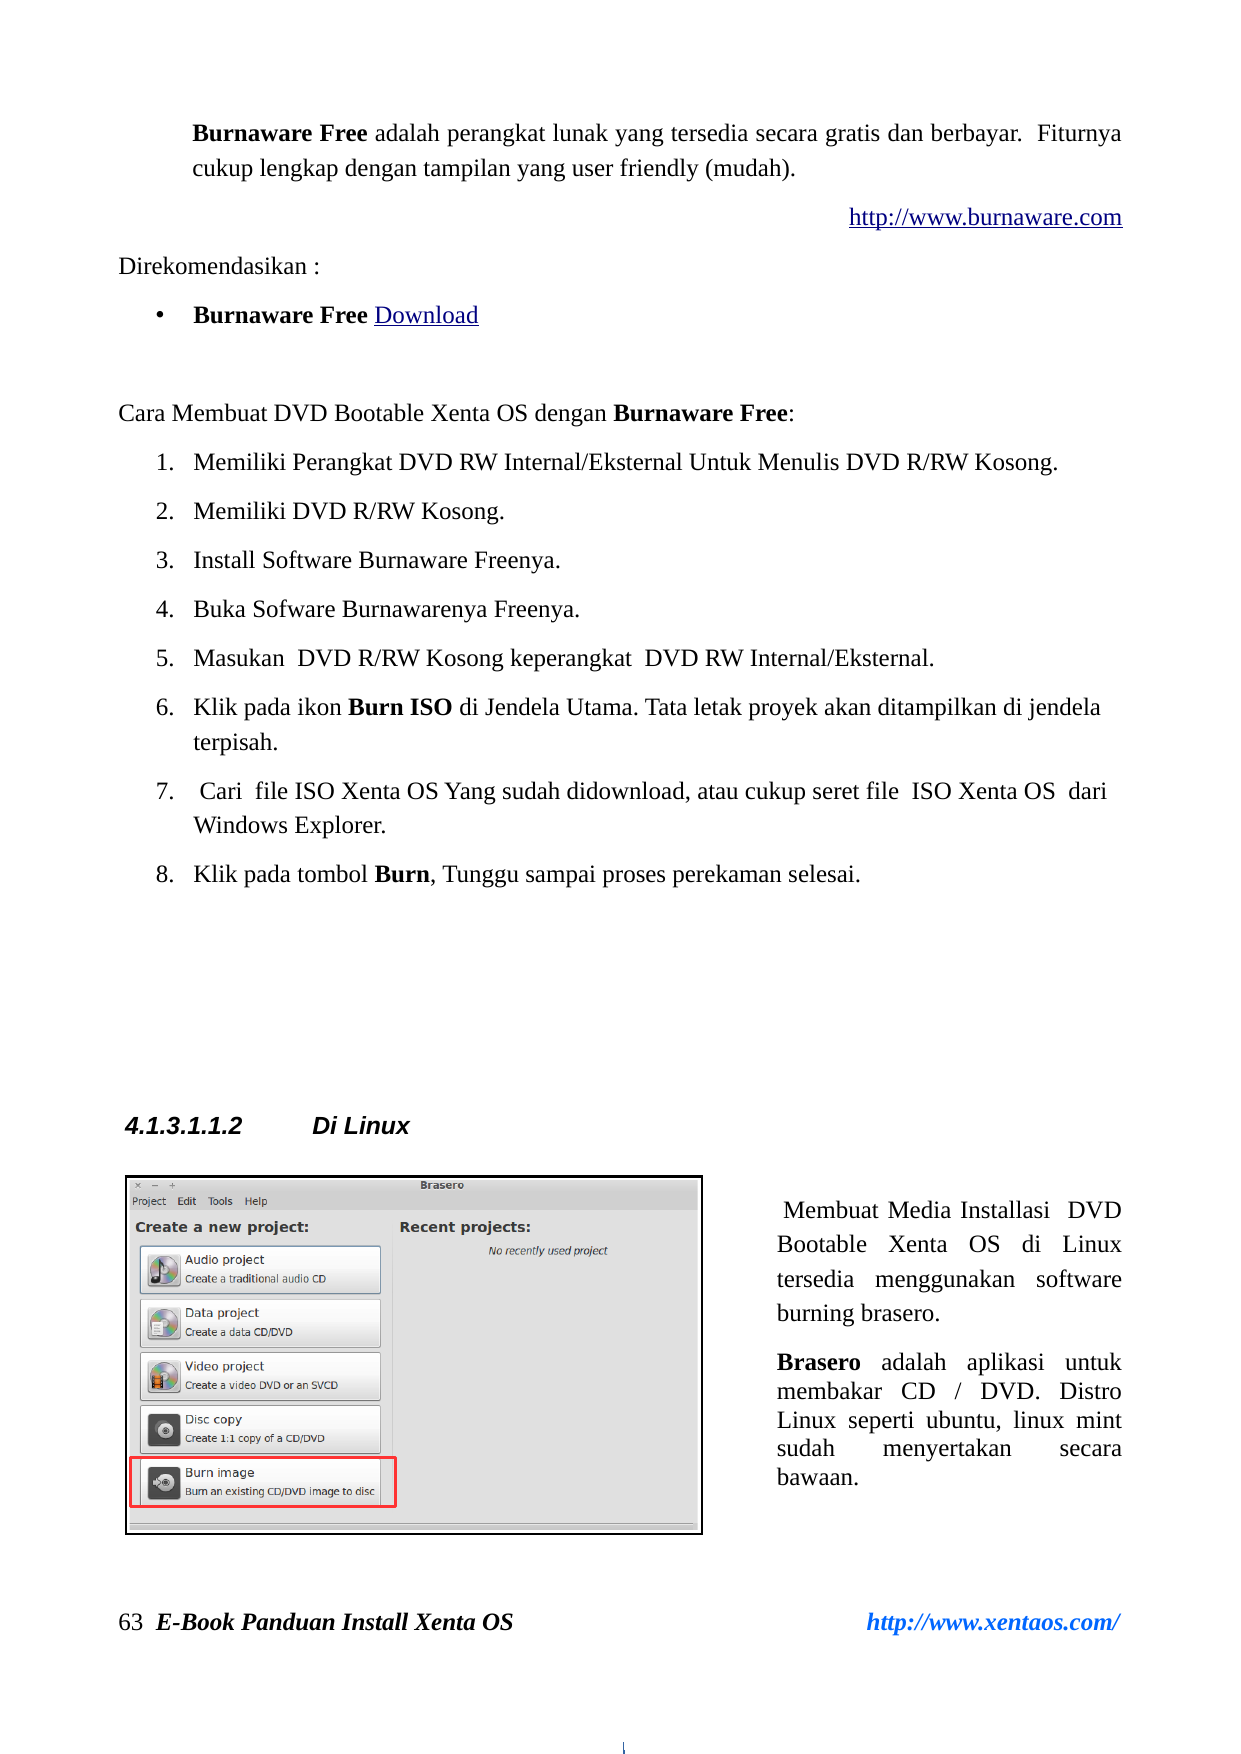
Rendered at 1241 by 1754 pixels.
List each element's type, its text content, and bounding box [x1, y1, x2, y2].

text Membuat Media Installasi DVD Bootable Xenta OS di Linux tersedia menggunakan software burning brasero. [703, 1195, 1122, 1327]
list Cari file ISO Xenta OS Yang sudah didownload, atau cukup seret file ISO Xenta OS dari Windows Explorer. [156, 776, 1122, 839]
list Memiliki DVD R/RW Kosong. [156, 496, 1122, 525]
list Install Software Burnaware Freenya. [156, 545, 1122, 574]
list Masukan DVD R/RW Kosong keperangkat DVD RW Internal/Eksternal. [156, 643, 1122, 672]
text Burnaware Free adalah perangkat lunak yang tersedia secara gratis dan berbayar. Fiturnya cukup lengkap dengan tampilan yang user friendly (mudah). [192, 118, 1122, 181]
list Buka Sofware Burnawarenya Freenya. [156, 594, 1122, 623]
list Memiliki Perangkat DVD RW Internal/Eksternal Untuk Menulis DVD R/RW Kosong. [156, 447, 1122, 476]
list Burnaware Free Download [156, 300, 1122, 328]
list Klik pada tombol Burn, Tunggu sampai proses perekaman selesai. [156, 859, 1122, 888]
text Cara Membuat DVD Bootable Xenta OS dengan Burnaware Free: [118, 398, 1122, 427]
text http://www.burnaware.com [192, 202, 1122, 230]
picture [129, 1180, 698, 1530]
text Brasero adalah aplikasi untuk membakar CD / DVD. Distro Linux seperti ubuntu, linux mint sudah menyertakan secara bawaan. [703, 1347, 1122, 1491]
subtitle Di Linux [118, 1111, 1122, 1139]
text [127, 1178, 701, 1533]
text Direkomendasikan : [118, 251, 1122, 279]
list Klik pada ikon Burn ISO di Jendela Utama. Tata letak proyek akan ditampilkan di jendela terpisah. [156, 692, 1122, 756]
picture [132, 1459, 394, 1505]
